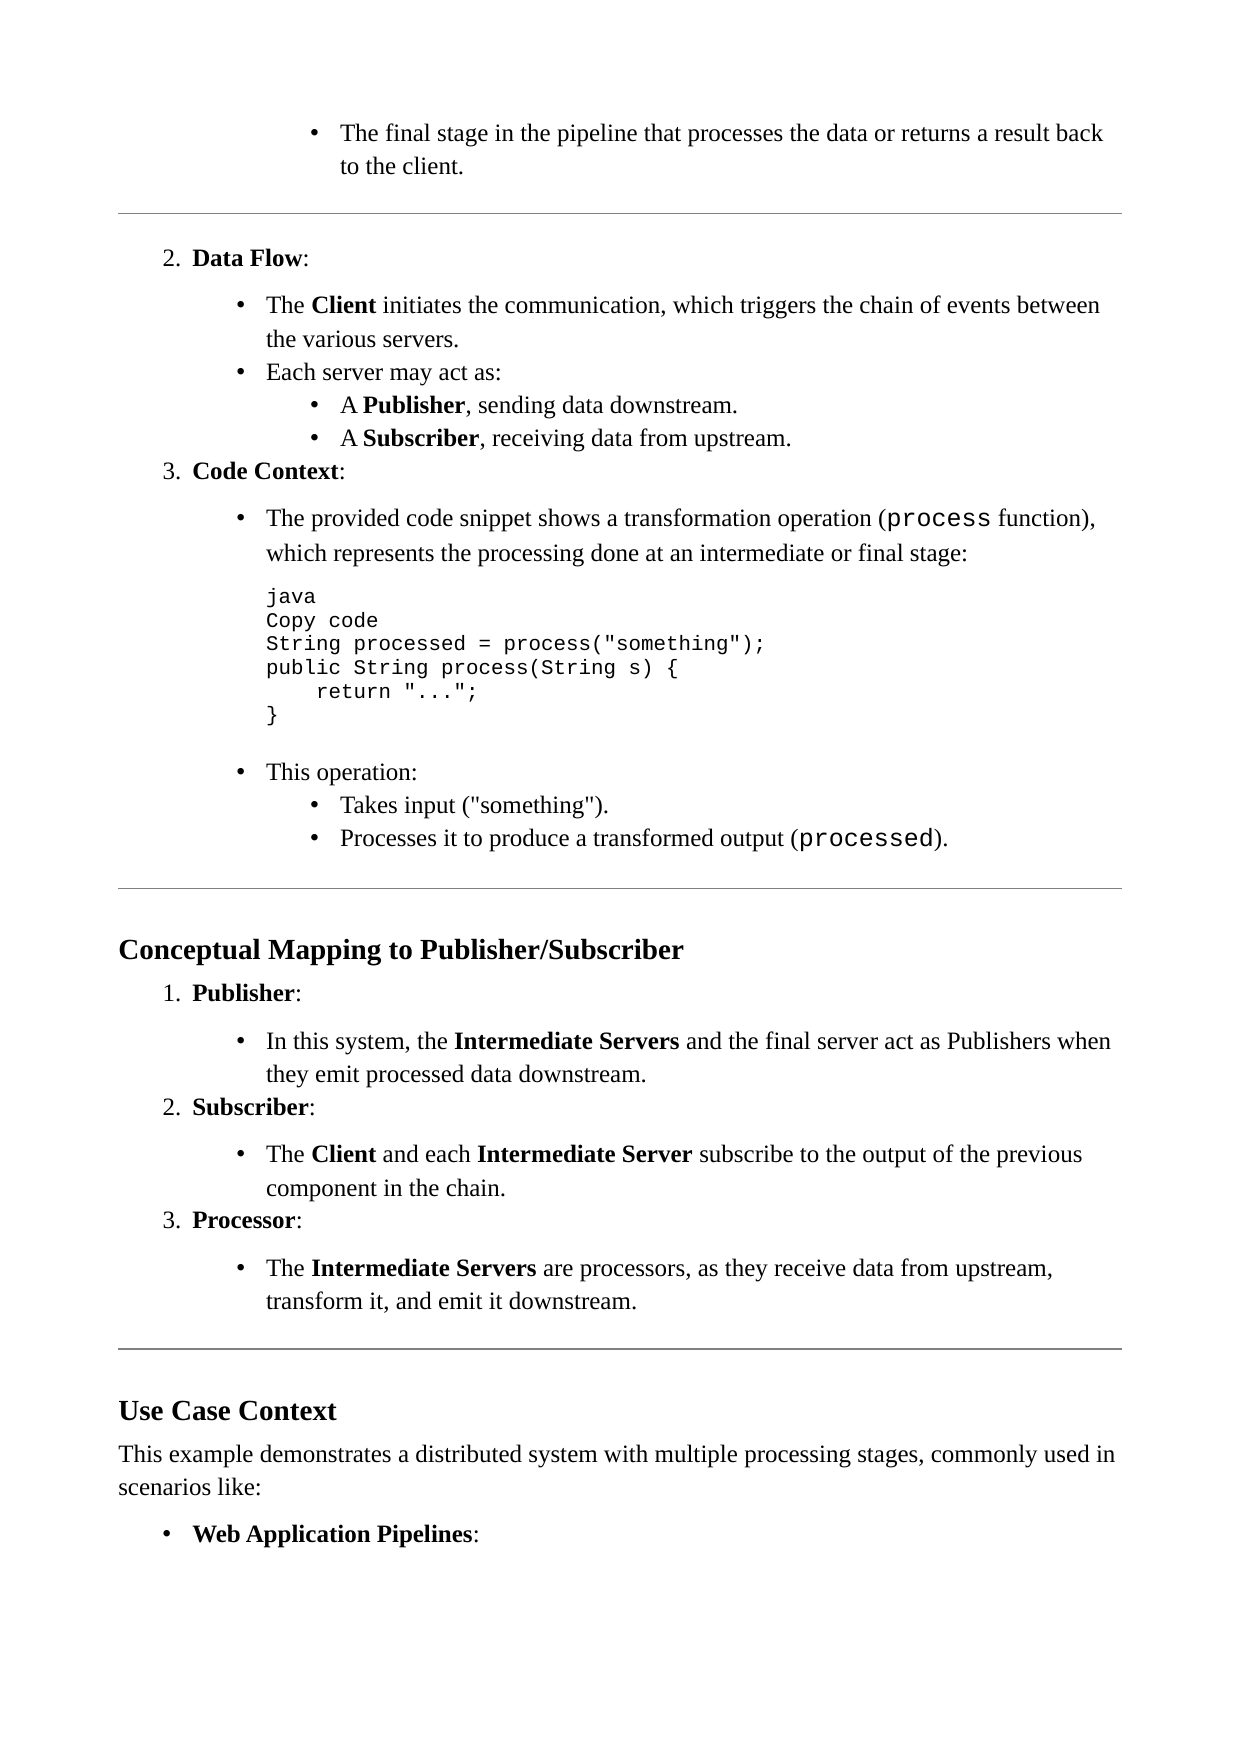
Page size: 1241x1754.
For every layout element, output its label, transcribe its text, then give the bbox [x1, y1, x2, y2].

list Each server may act as: [236, 357, 1122, 385]
list The final stage in the pipeline that processes the data or returns a result back to the client. [310, 118, 1122, 180]
list return "..."; [236, 681, 1122, 704]
list Subscriber: [162, 1092, 1122, 1121]
list java [236, 586, 1122, 610]
list Web Application Pipelines: [162, 1519, 1122, 1548]
list This operation: [236, 757, 1122, 786]
list Code Context: [162, 456, 1122, 484]
list The Client initiates the communication, which triggers the chain of events between the various servers. [236, 291, 1122, 352]
subtitle Conceptual Mapping to Publisher/Subscriber [118, 932, 1122, 966]
list Processes it to produce a transformed output (processed). [310, 823, 1122, 854]
list The Intermediate Servers are processors, as they receive data from upstream, transform it, and emit it downstream. [236, 1253, 1122, 1315]
list The Client and each Intermediate Server subscribe to the output of the previous component in the chain. [236, 1139, 1122, 1201]
list Data Flow: [162, 243, 1122, 272]
text This example demonstrates a distributed system with multiple processing stages, commonly used in scenarios like: [118, 1439, 1122, 1501]
list Publisher: [162, 978, 1122, 1007]
list A Subscriber, receiving data from upstream. [310, 423, 1122, 451]
list In this system, the Intermediate Servers and the final server act as Publishers when they emit processed data downstream. [236, 1026, 1122, 1088]
list public String process(String s) { [236, 657, 1122, 681]
list String processed = process("something"); [236, 633, 1122, 657]
list Copy code [236, 610, 1122, 633]
list Takes input ("something"). [310, 790, 1122, 819]
subtitle Use Case Context [118, 1393, 1122, 1426]
list The provided code snippet shows a transformation operation (process function), which represents the processing done at an intermediate or final stage: [236, 503, 1122, 567]
list Processor: [162, 1206, 1122, 1234]
list A Publisher, sending data downstream. [310, 390, 1122, 418]
list } [236, 704, 1122, 728]
